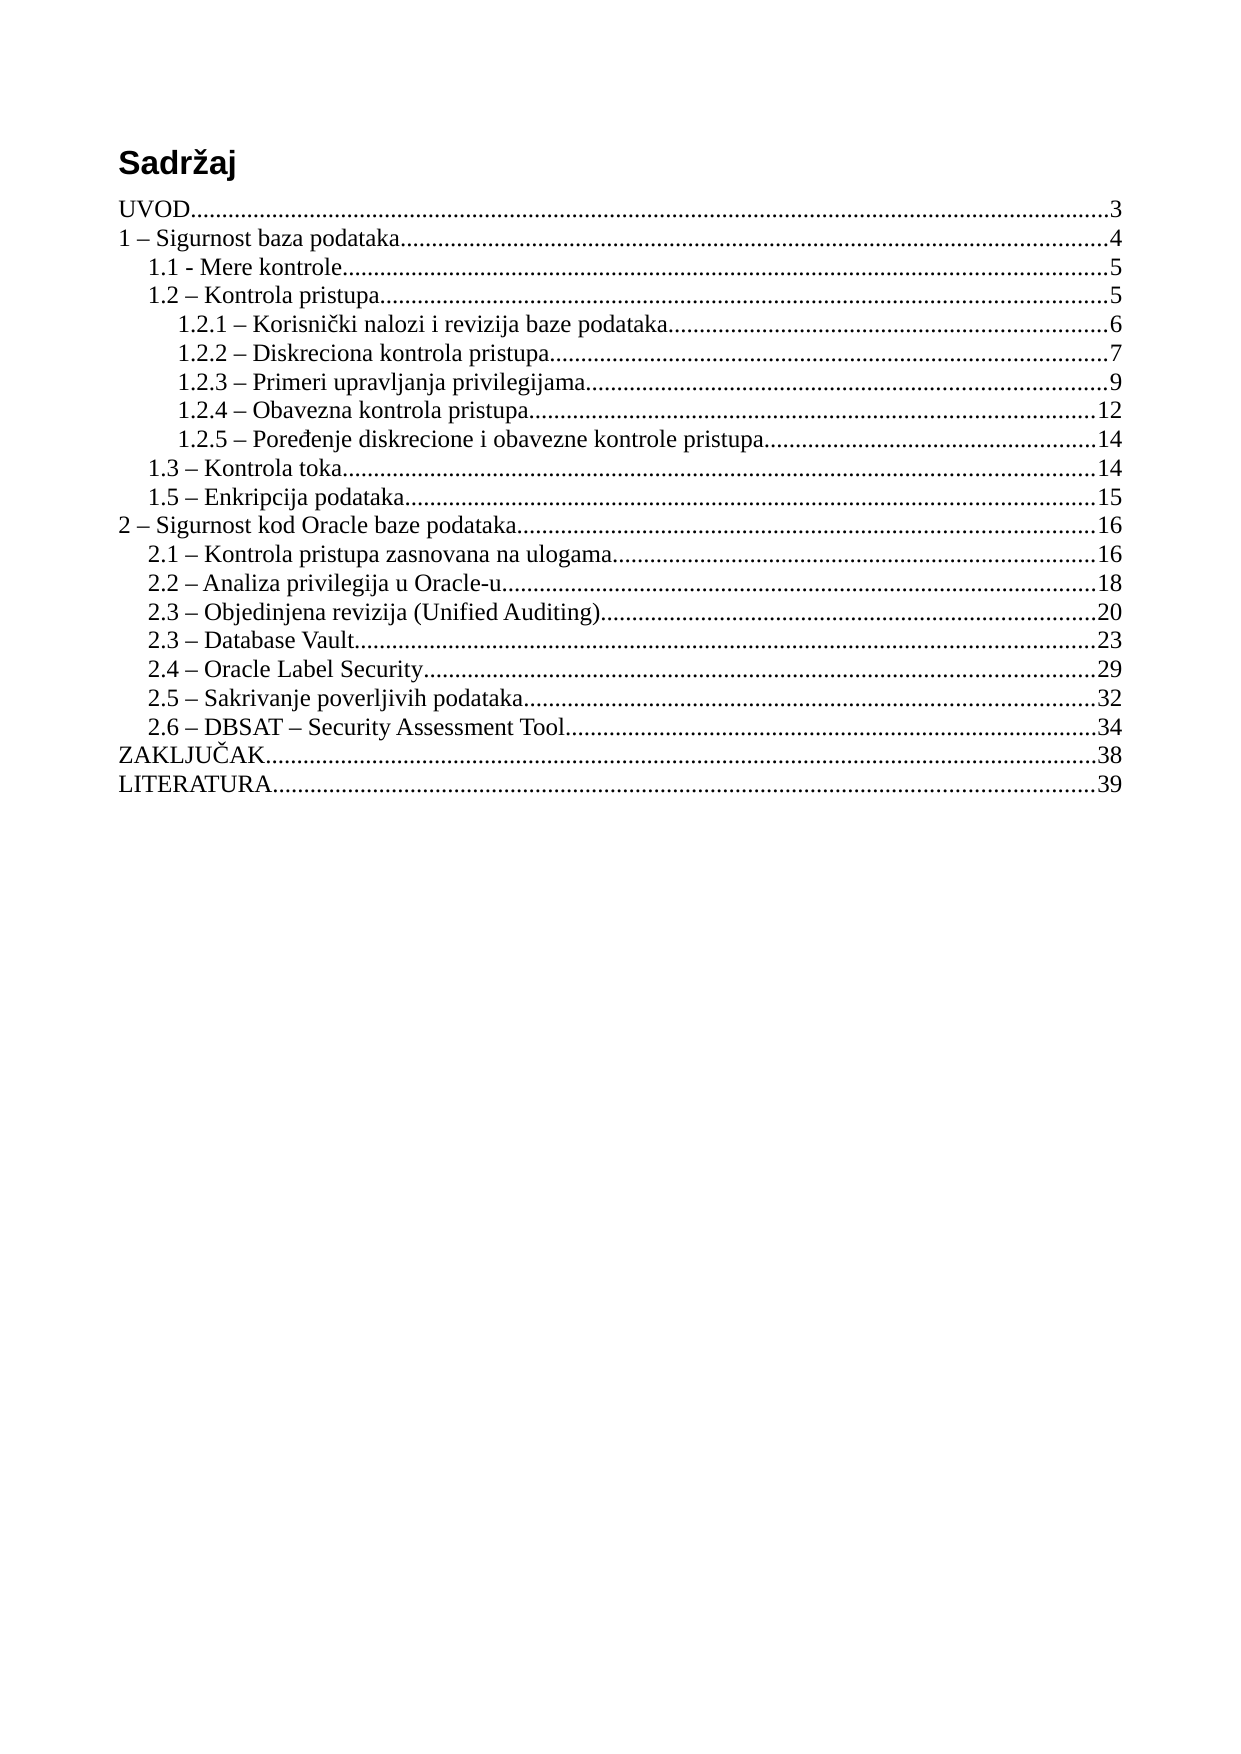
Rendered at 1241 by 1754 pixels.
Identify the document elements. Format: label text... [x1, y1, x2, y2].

text 2.2 – Analiza privilegija u Oracle-u 18 [148, 568, 1122, 597]
text 2.6 – DBSAT – Security Assessment Tool 34 [148, 712, 1122, 740]
text 2.4 – Oracle Label Security 29 [148, 654, 1122, 683]
text 2.1 – Kontrola pristupa zasnovana na ulogama 16 [148, 539, 1122, 568]
text 2 – Sigurnost kod Oracle baze podataka 16 [118, 510, 1122, 539]
text 1.2.4 – Obavezna kontrola pristupa 12 [177, 395, 1122, 424]
text 1.2 – Kontrola pristupa 5 [148, 280, 1122, 309]
text 1.1 - Mere kontrole 5 [148, 252, 1122, 280]
text 1 – Sigurnost baza podataka 4 [118, 223, 1122, 252]
text ZAKLJUČAK 38 [118, 740, 1122, 769]
text 2.5 – Sakrivanje poverljivih podataka 32 [148, 683, 1122, 712]
text 2.3 – Database Vault 23 [148, 625, 1122, 654]
text 1.2.3 – Primeri upravljanja privilegijama 9 [177, 367, 1122, 395]
text 1.2.5 – Poređenje diskrecione i obavezne kontrole pristupa 14 [177, 424, 1122, 453]
text 1.2.1 – Korisnički nalozi i revizija baze podataka 6 [177, 309, 1122, 338]
text 1.3 – Kontrola toka 14 [148, 453, 1122, 482]
text 1.2.2 – Diskreciona kontrola pristupa 7 [177, 338, 1122, 367]
subtitle Sadržaj [118, 143, 1122, 182]
text UVOD 3 [118, 194, 1122, 223]
text 1.5 – Enkripcija podataka 15 [148, 482, 1122, 510]
text LITERATURA 39 [118, 769, 1122, 798]
text 2.3 – Objedinjena revizija (Unified Auditing) 20 [148, 597, 1122, 625]
